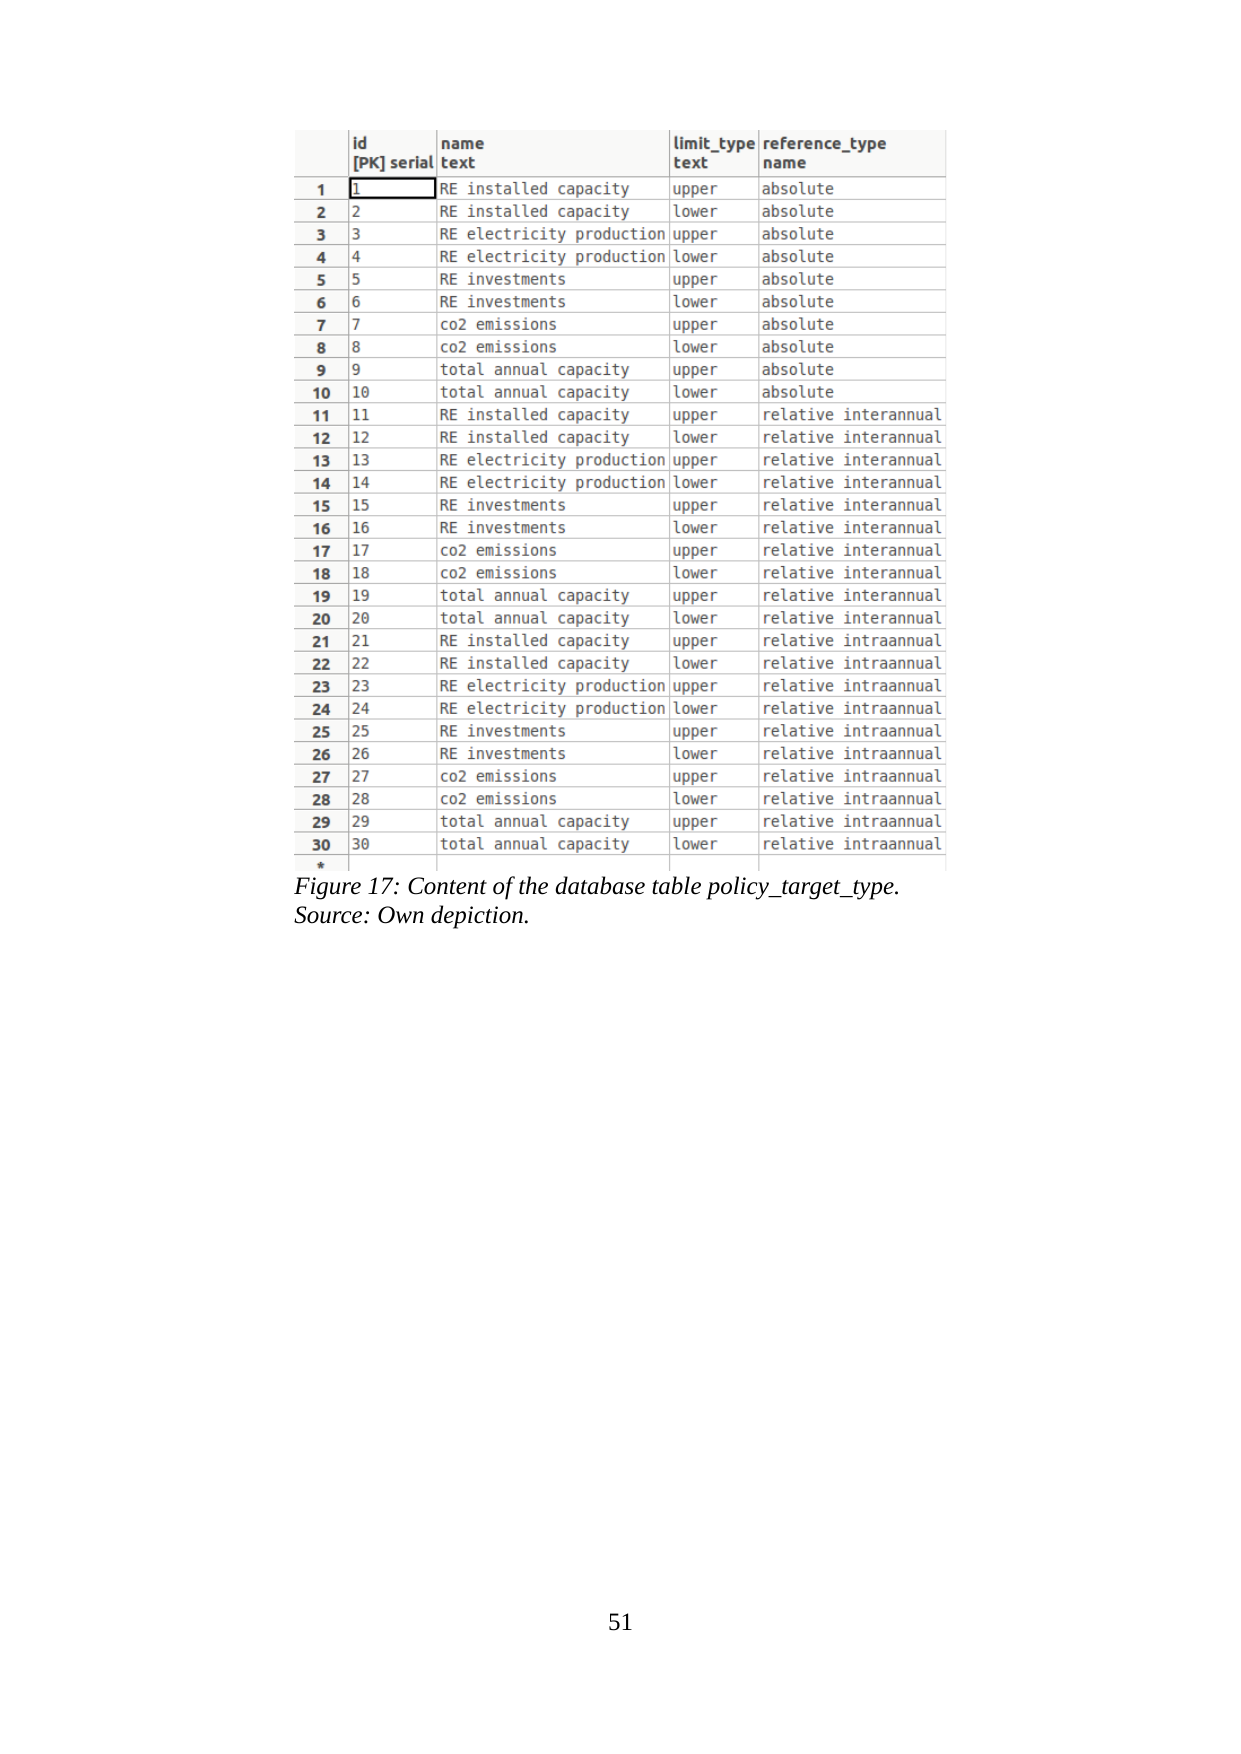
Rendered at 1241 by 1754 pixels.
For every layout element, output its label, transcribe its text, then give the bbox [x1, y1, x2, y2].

text Figure 17: Content of the database table policy_target_type. Source: Own depiction. [294, 871, 946, 928]
picture [294, 130, 947, 871]
